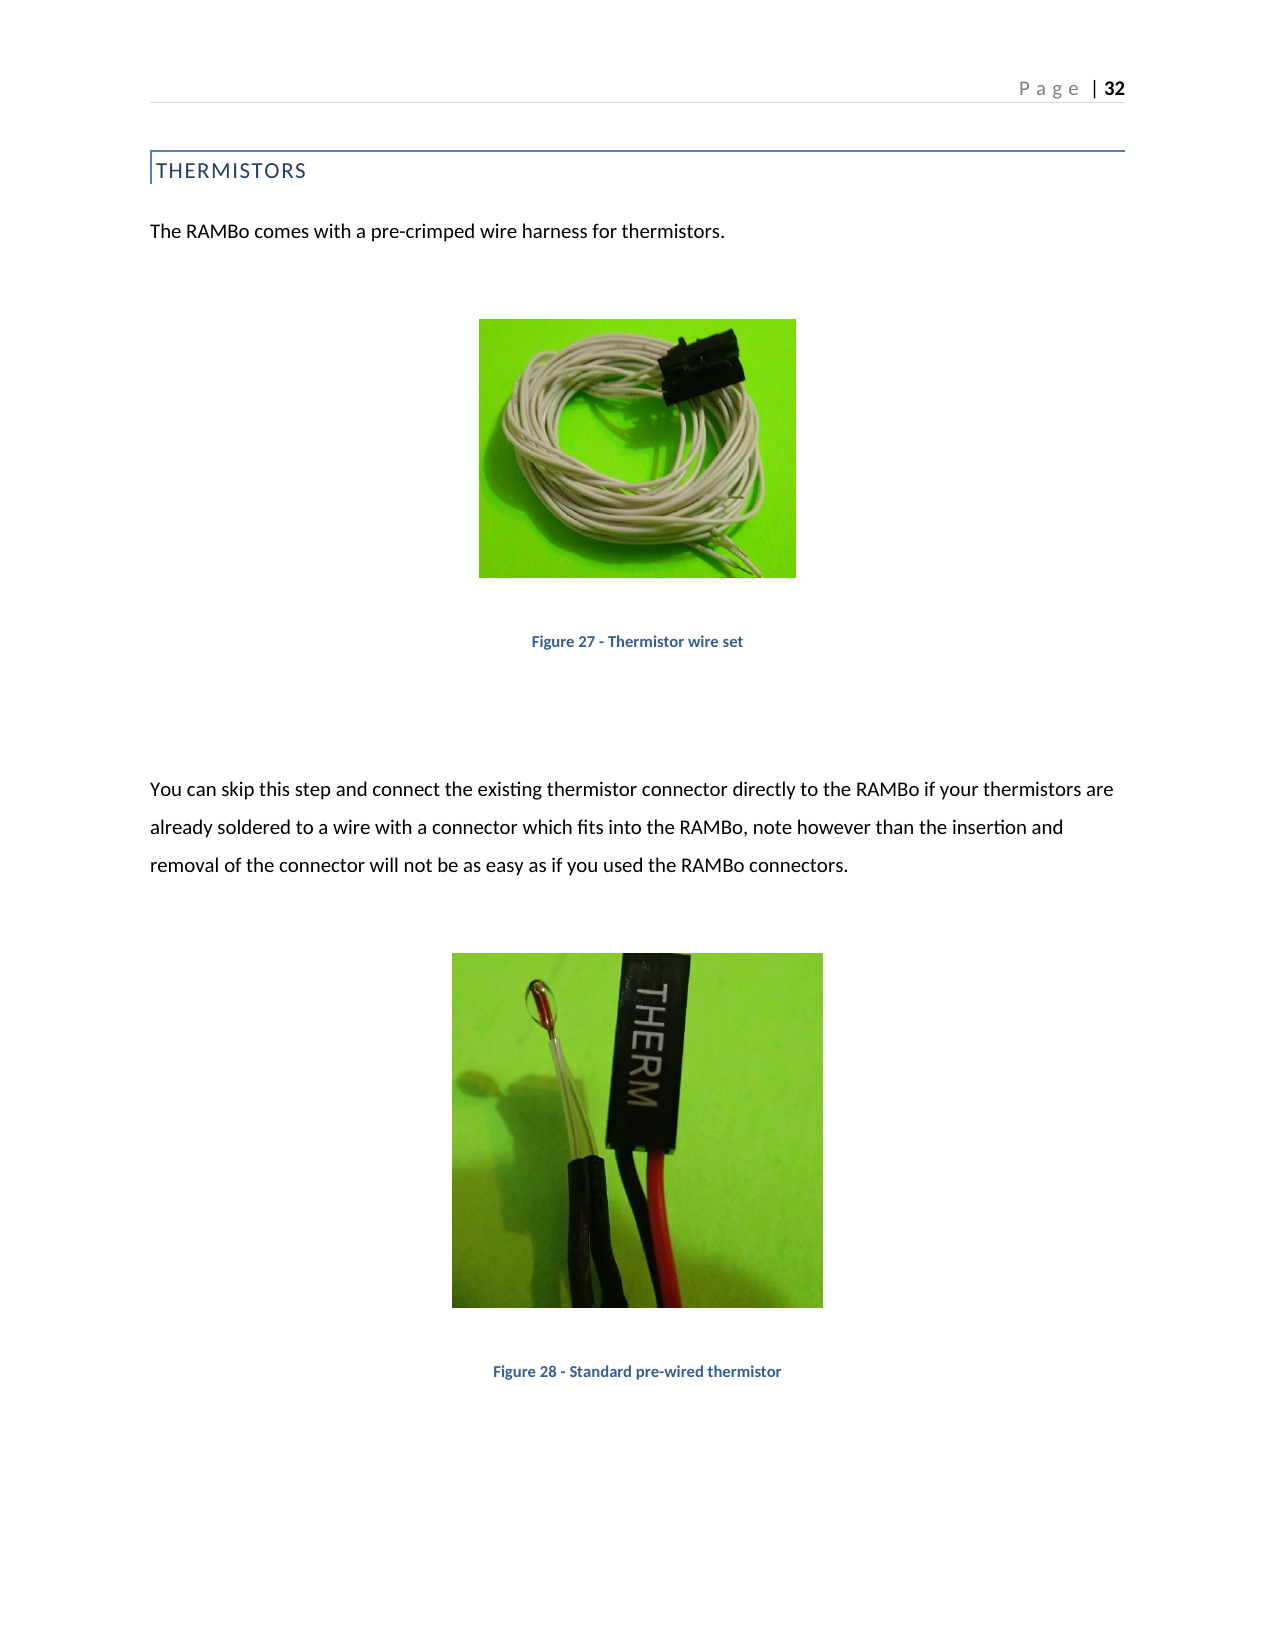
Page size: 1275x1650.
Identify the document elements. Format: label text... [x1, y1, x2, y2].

text The RAMBo comes with a pre-crimped wire harness for thermistors. [150, 218, 1125, 244]
text You can skip this step and connect the existing thermistor connector directly to the RAMBo if your thermistors are already soldered to a wire with a connector which fits into the RAMBo, note however than the insertion and removal of the connector will not be as easy as if you used the RAMBo connectors. [150, 776, 1125, 878]
subtitle Thermistors [152, 152, 1125, 184]
text Figure 28 - Standard pre-wired thermistor [150, 1362, 1125, 1382]
text Figure 27 - Thermistor wire set [150, 632, 1125, 652]
